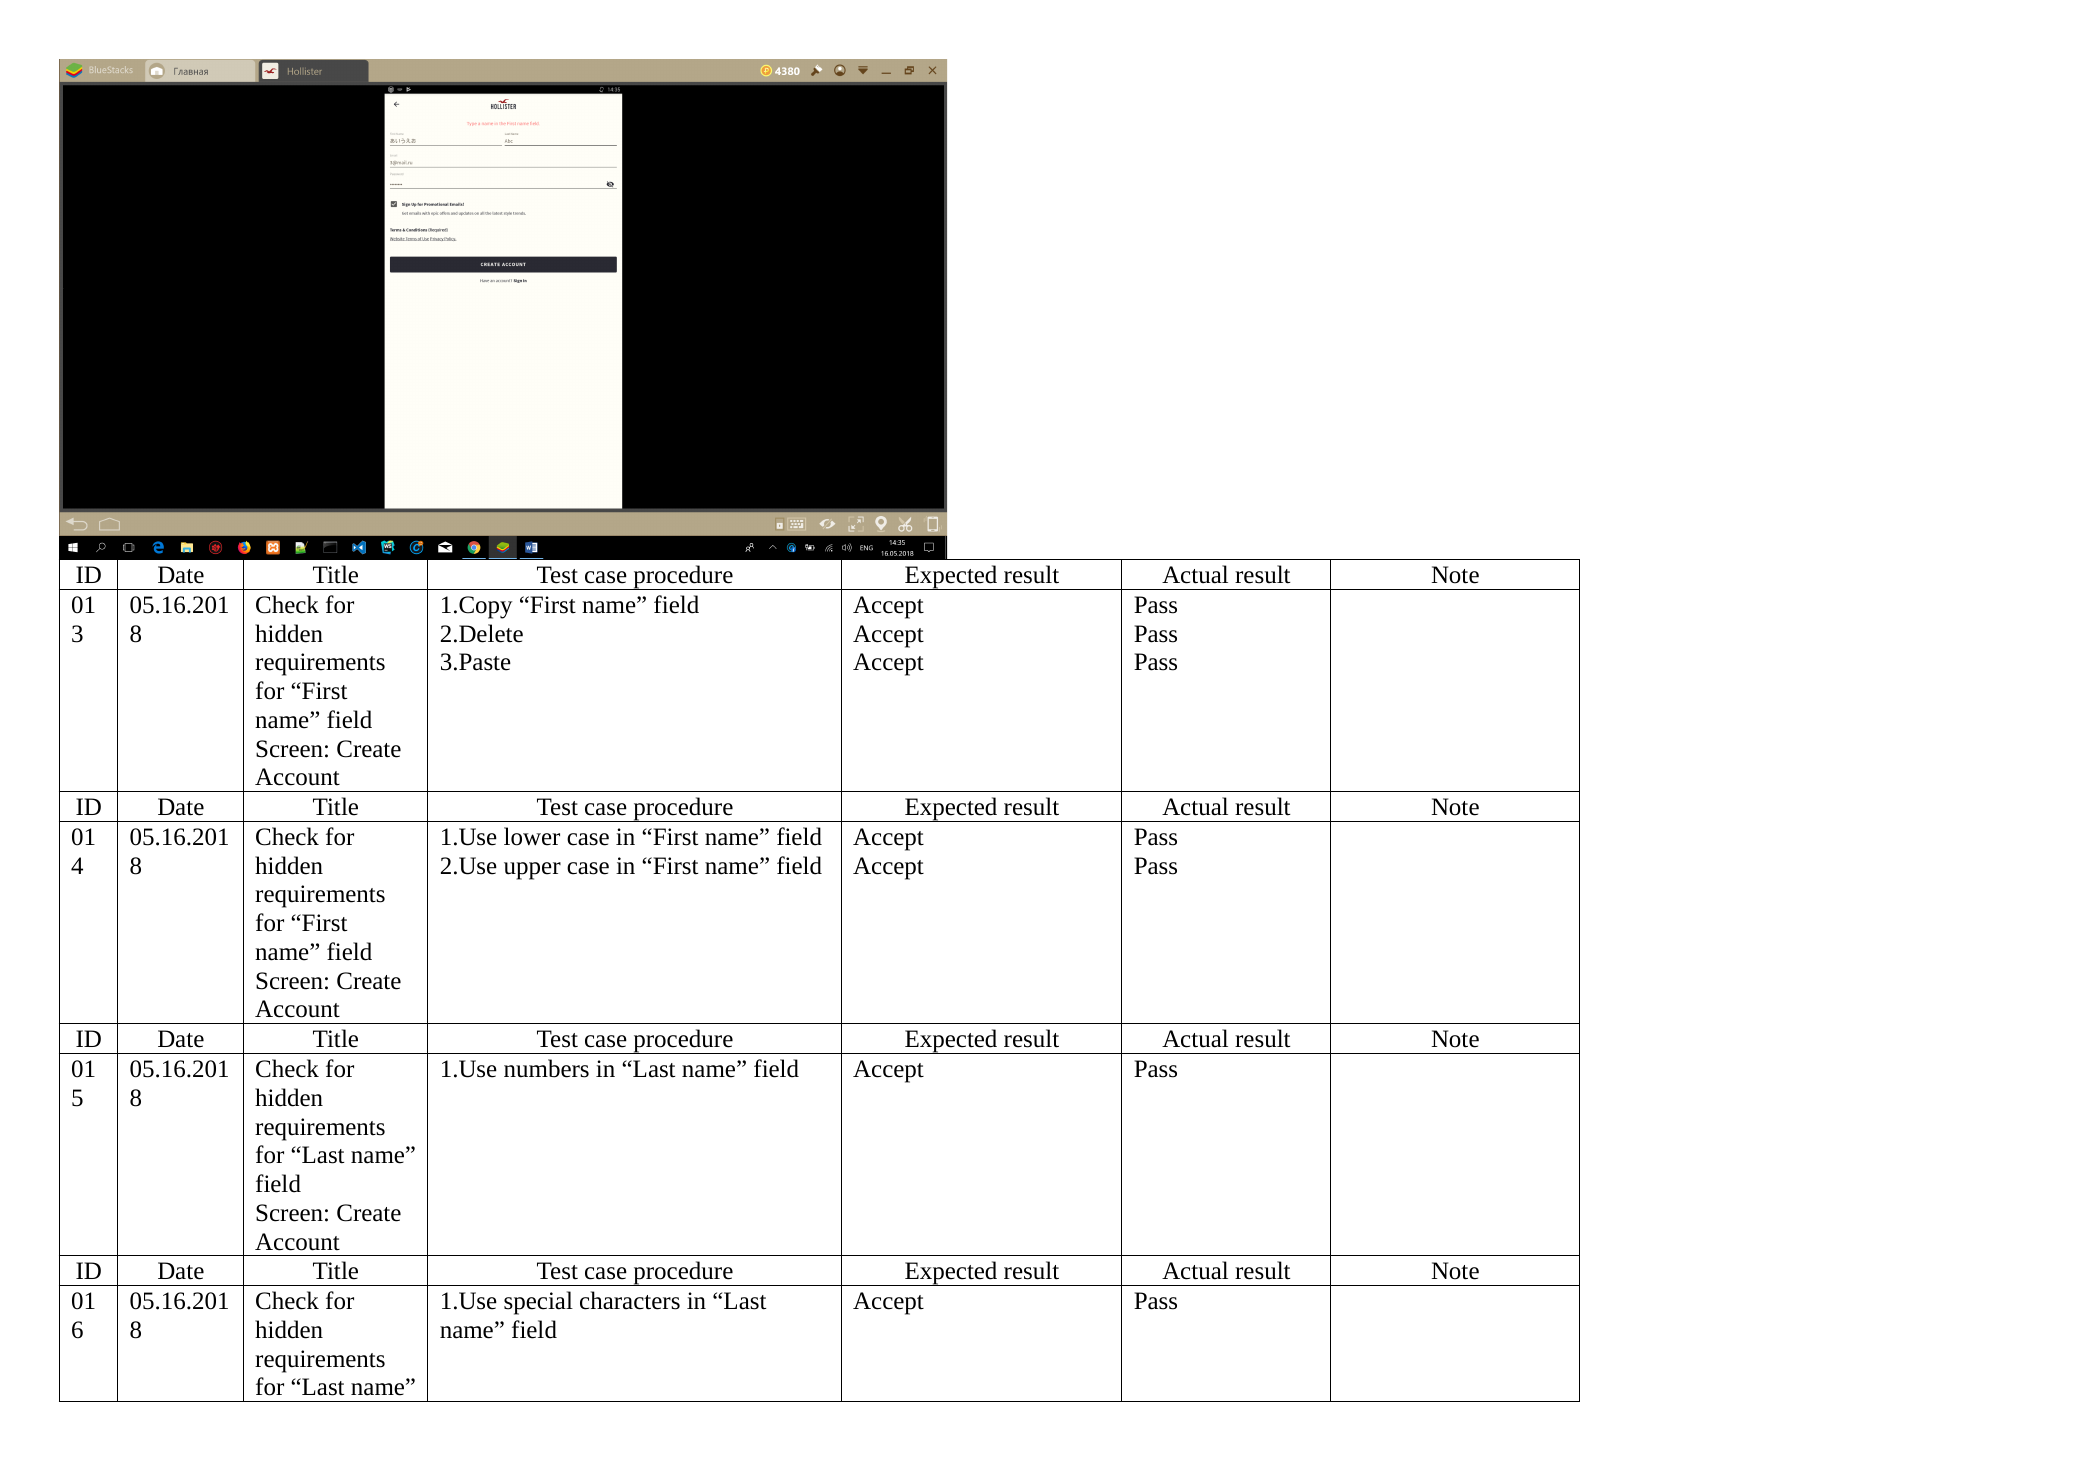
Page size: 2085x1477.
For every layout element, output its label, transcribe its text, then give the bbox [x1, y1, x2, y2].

table_cell Note [1331, 1024, 1579, 1053]
table_cell Pass [1122, 1286, 1330, 1401]
table_cell Note [1331, 1256, 1579, 1285]
table_cell [1331, 1286, 1579, 1401]
table_cell Accept [842, 1054, 1121, 1255]
table_cell Accept Accept Accept [842, 590, 1121, 791]
table_cell 014 [60, 822, 117, 1023]
table_header Title [244, 560, 427, 589]
table_cell 013 [60, 590, 117, 791]
table_cell Pass [1122, 1054, 1330, 1255]
table_cell 1.Copy “First name” field 2.Delete 3.Paste [428, 590, 841, 791]
table_header Actual result [1122, 560, 1330, 589]
table_cell ID [60, 1256, 117, 1285]
table_cell 05.16.2018 [118, 590, 243, 791]
table_cell Test case procedure [428, 1024, 841, 1053]
table_cell [1331, 822, 1579, 1023]
table_cell Expected result [842, 1024, 1121, 1053]
table_cell Test case procedure [428, 792, 841, 821]
table_cell Date [118, 1024, 243, 1053]
table_cell 05.16.2018 [118, 822, 243, 1023]
table_cell Test case procedure [428, 1256, 841, 1285]
table_header Date [118, 560, 243, 589]
table_cell Date [118, 1256, 243, 1285]
table_cell 015 [60, 1054, 117, 1255]
table_cell Check for hidden requirements for “Last name” [244, 1286, 427, 1401]
table_header Test case procedure [428, 560, 841, 589]
table_cell Expected result [842, 1256, 1121, 1285]
table_cell Expected result [842, 792, 1121, 821]
table_cell Title [244, 1256, 427, 1285]
table_cell 05.16.2018 [118, 1286, 243, 1401]
table_cell [1331, 590, 1579, 791]
table_cell Check for hidden requirements for “Last name” field Screen: Create Account [244, 1054, 427, 1255]
table_cell Actual result [1122, 1024, 1330, 1053]
table_cell Accept [842, 1286, 1121, 1401]
table_cell 05.16.2018 [118, 1054, 243, 1255]
table_cell 1.Use lower case in “First name” field 2.Use upper case in “First name” field [428, 822, 841, 1023]
table_cell 1.Use numbers in “Last name” field [428, 1054, 841, 1255]
table_cell Title [244, 1024, 427, 1053]
table_cell ID [60, 1024, 117, 1053]
table_cell Check for hidden requirements for “First name” field Screen: Create Account [244, 590, 427, 791]
table_cell 1.Use special characters in “Last name” field [428, 1286, 841, 1401]
table_header Expected result [842, 560, 1121, 589]
table_cell [1331, 1054, 1579, 1255]
table_cell Title [244, 792, 427, 821]
table_cell Actual result [1122, 792, 1330, 821]
table_cell Note [1331, 792, 1579, 821]
table_cell Check for hidden requirements for “First name” field Screen: Create Account [244, 822, 427, 1023]
picture [59, 59, 948, 559]
table_cell Date [118, 792, 243, 821]
table_cell ID [60, 792, 117, 821]
table_cell Pass Pass [1122, 822, 1330, 1023]
table_cell 016 [60, 1286, 117, 1401]
table_cell Accept Accept [842, 822, 1121, 1023]
table_header ID [60, 560, 117, 589]
table_cell Pass Pass Pass [1122, 590, 1330, 791]
table_cell Actual result [1122, 1256, 1330, 1285]
table_header Note [1331, 560, 1579, 589]
